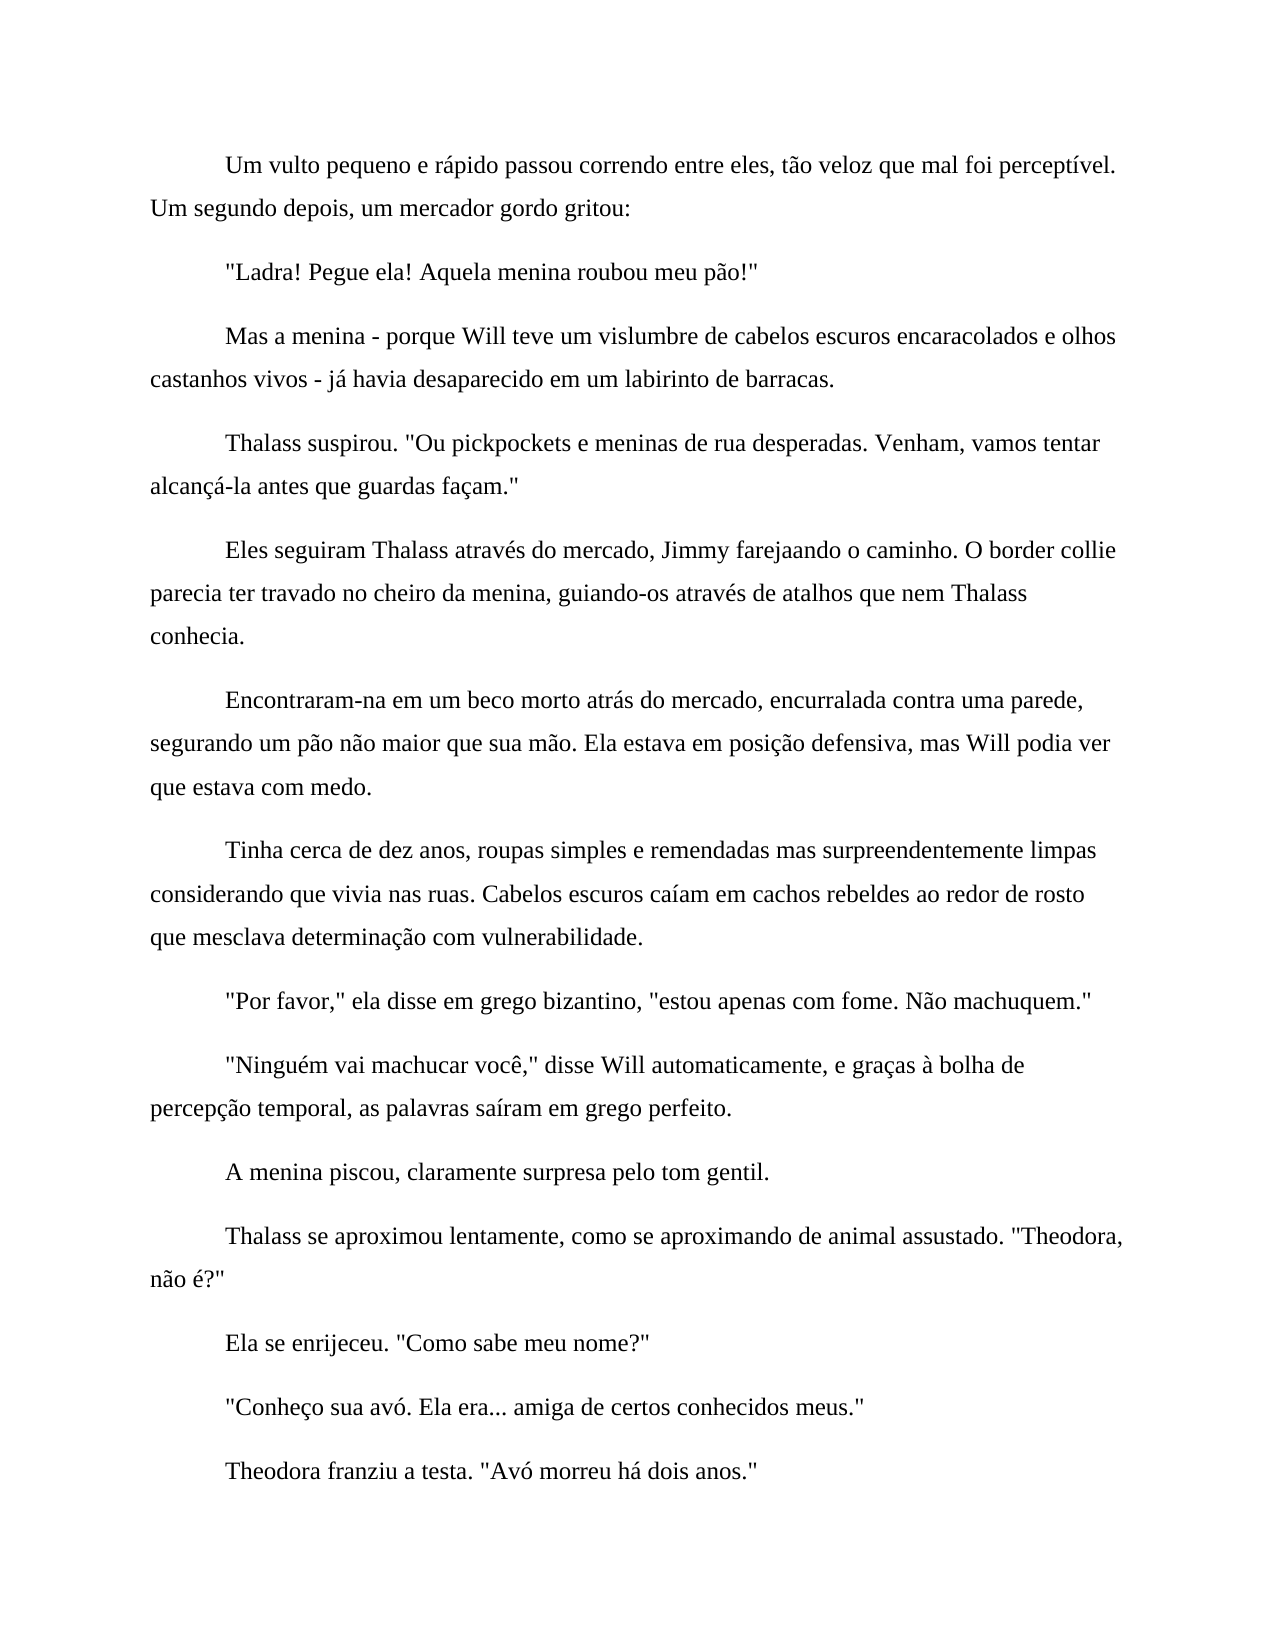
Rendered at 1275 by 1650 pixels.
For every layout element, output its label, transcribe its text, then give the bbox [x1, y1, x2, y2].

text Tinha cerca de dez anos, roupas simples e remendadas mas surpreendentemente limpas considerando que vivia nas ruas. Cabelos escuros caíam em cachos rebeldes ao redor de rosto que mesclava determinação com vulnerabilidade. [150, 836, 1125, 951]
text "Ladra! Pegue ela! Aquela menina roubou meu pão!" [150, 257, 1125, 286]
text Theodora franziu a testa. "Avó morreu há dois anos." [150, 1456, 1125, 1484]
text Mas a menina - porque Will teve um vislumbre de cabelos escuros encaracolados e olhos castanhos vivos - já havia desaparecido em um labirinto de barracas. [150, 321, 1125, 393]
text Thalass se aproximou lentamente, como se aproximando de animal assustado. "Theodora, não é?" [150, 1221, 1125, 1293]
text Um vulto pequeno e rápido passou correndo entre eles, tão veloz que mal foi perceptível. Um segundo depois, um mercador gordo gritou: [150, 150, 1125, 222]
text Eles seguiram Thalass através do mercado, Jimmy farejaando o caminho. O border collie parecia ter travado no cheiro da menina, guiando-os através de atalhos que nem Thalass conhecia. [150, 535, 1125, 650]
text Thalass suspirou. "Ou pickpockets e meninas de rua desperadas. Venham, vamos tentar alcançá-la antes que guardas façam." [150, 428, 1125, 500]
text "Ninguém vai machucar você," disse Will automaticamente, e graças à bolha de percepção temporal, as palavras saíram em grego perfeito. [150, 1050, 1125, 1122]
text Ela se enrijeceu. "Como sabe meu nome?" [150, 1328, 1125, 1357]
text Encontraram-na em um beco morto atrás do mercado, encurralada contra uma parede, segurando um pão não maior que sua mão. Ela estava em posição defensiva, mas Will podia ver que estava com medo. [150, 685, 1125, 800]
text "Por favor," ela disse em grego bizantino, "estou apenas com fome. Não machuquem." [150, 986, 1125, 1014]
text A menina piscou, claramente surpresa pelo tom gentil. [150, 1157, 1125, 1186]
text "Conheço sua avó. Ela era... amiga de certos conhecidos meus." [150, 1392, 1125, 1421]
